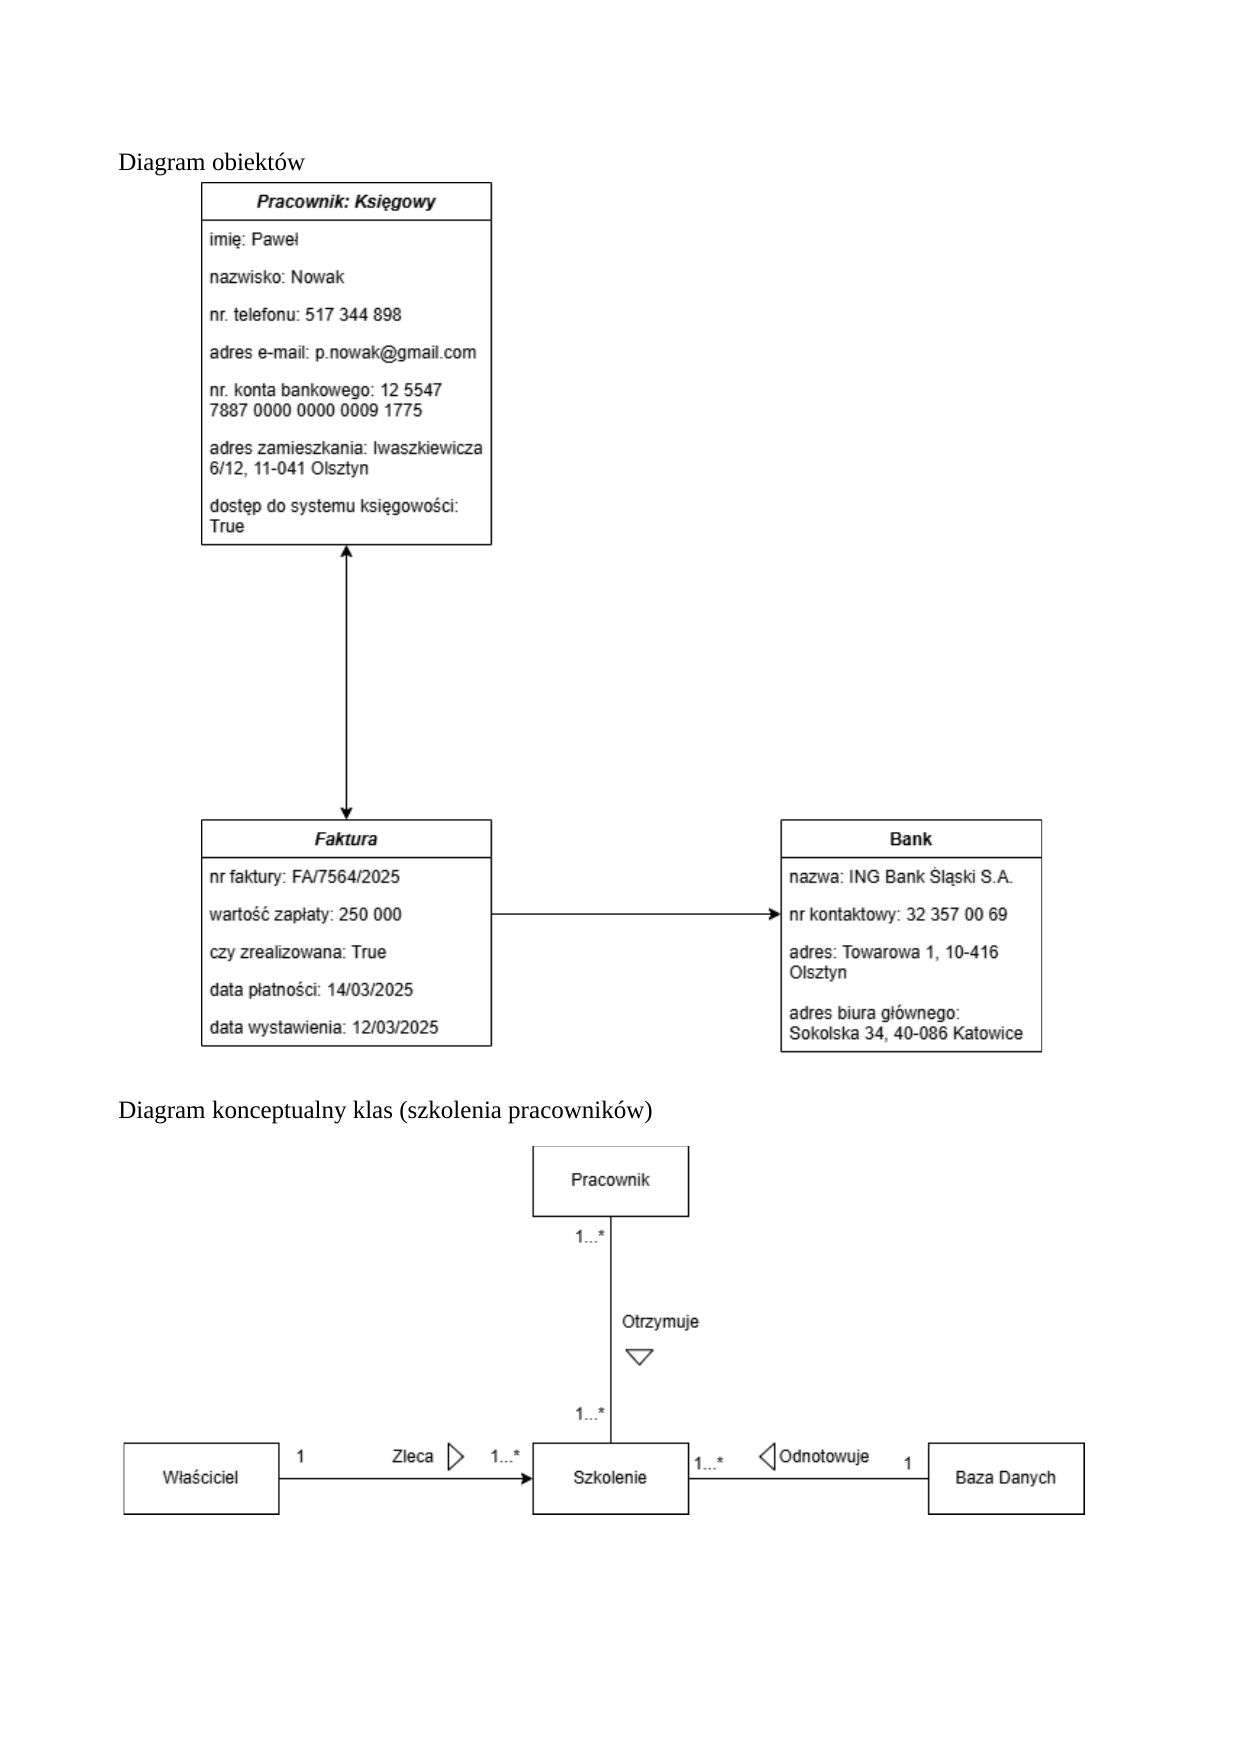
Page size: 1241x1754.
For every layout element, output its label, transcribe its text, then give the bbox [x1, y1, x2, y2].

picture [201, 182, 1043, 1057]
text Diagram obiektów [118, 147, 1122, 176]
text Diagram konceptualny klas (szkolenia pracowników) [118, 1096, 1122, 1124]
picture [123, 1146, 1085, 1515]
